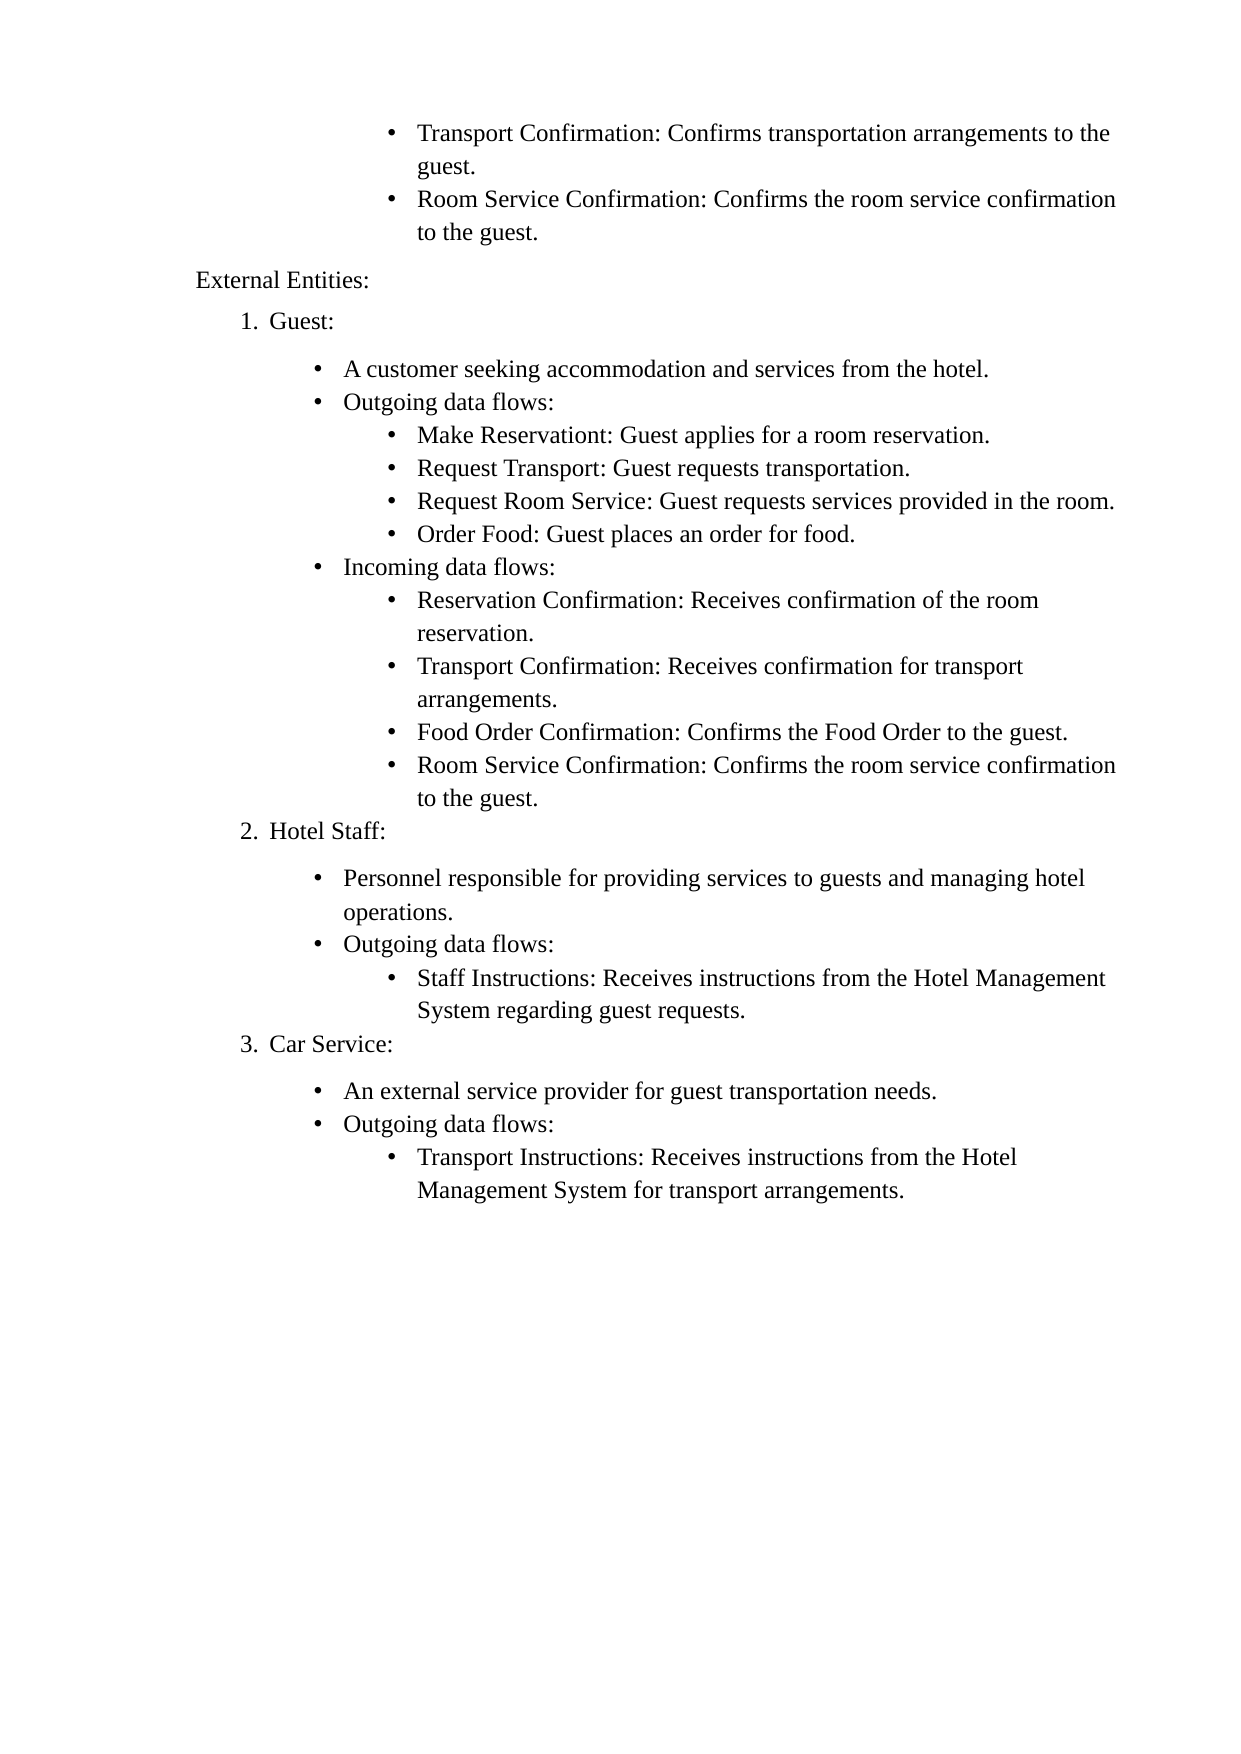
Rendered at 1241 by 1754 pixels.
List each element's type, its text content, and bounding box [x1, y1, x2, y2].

list Car Service: [240, 1029, 1123, 1057]
list Transport Confirmation: Receives confirmation for transport arrangements. [387, 651, 1123, 713]
list Request Room Service: Guest requests services provided in the room. [387, 486, 1123, 514]
list Guest: [240, 306, 1123, 335]
list Outgoing data flows: [313, 929, 1123, 958]
subtitle External Entities: [195, 265, 1123, 293]
list Staff Instructions: Receives instructions from the Hotel Management System regarding guest requests. [387, 963, 1123, 1024]
list A customer seeking accommodation and services from the hotel. [313, 354, 1123, 382]
list Personnel responsible for providing services to guests and managing hotel operations. [313, 863, 1123, 925]
list Hotel Staff: [240, 816, 1123, 845]
list Order Food: Guest places an order for food. [387, 519, 1123, 547]
list Room Service Confirmation: Confirms the room service confirmation to the guest. [387, 750, 1123, 812]
list Transport Instructions: Receives instructions from the Hotel Management System for transport arrangements. [387, 1142, 1123, 1204]
list Incoming data flows: [313, 552, 1123, 581]
list Room Service Confirmation: Confirms the room service confirmation to the guest. [387, 184, 1123, 246]
list Transport Confirmation: Confirms transportation arrangements to the guest. [387, 118, 1123, 180]
list Outgoing data flows: [313, 1109, 1123, 1138]
list An external service provider for guest transportation needs. [313, 1076, 1123, 1105]
list Reservation Confirmation: Receives confirmation of the room reservation. [387, 585, 1123, 647]
list Outgoing data flows: [313, 387, 1123, 415]
list Food Order Confirmation: Confirms the Food Order to the guest. [387, 717, 1123, 746]
list Make Reservationt: Guest applies for a room reservation. [387, 420, 1123, 448]
list Request Transport: Guest requests transportation. [387, 453, 1123, 481]
